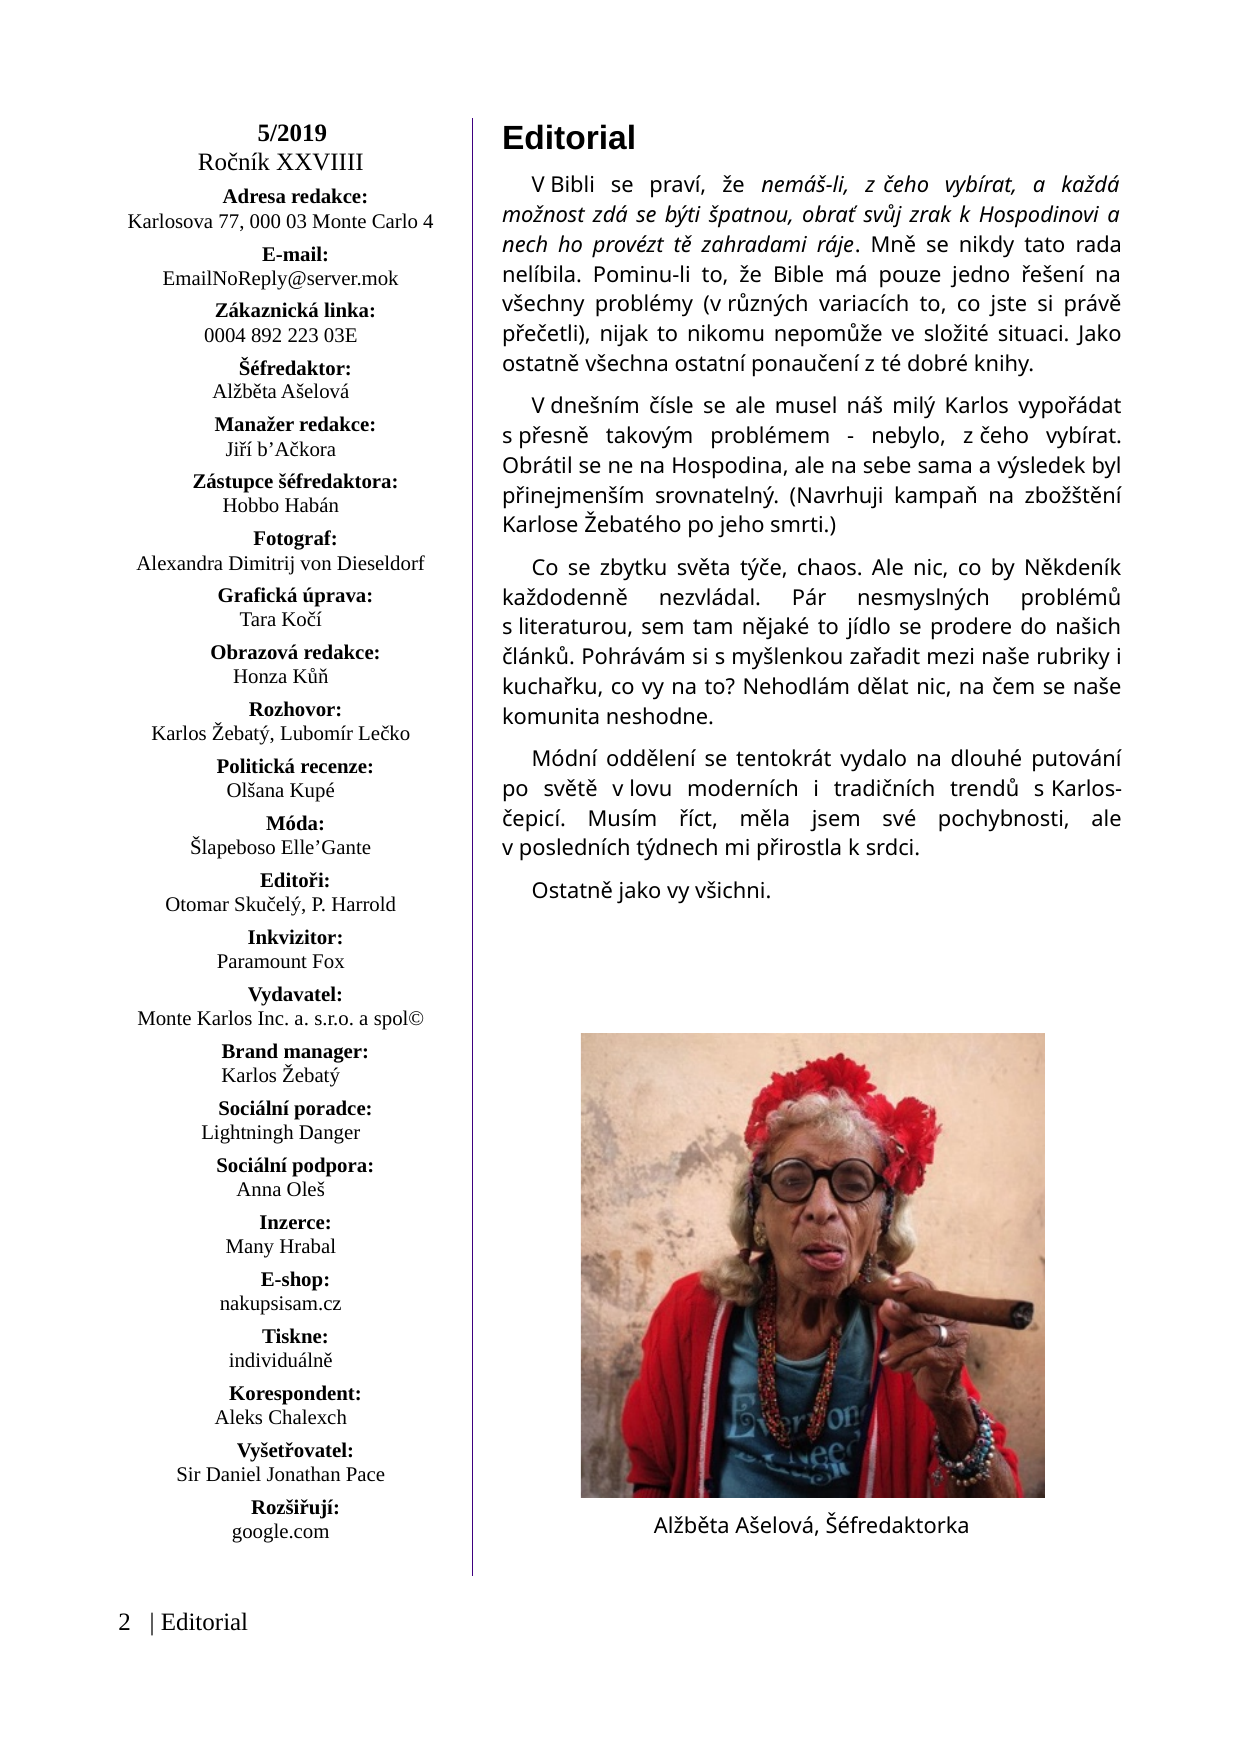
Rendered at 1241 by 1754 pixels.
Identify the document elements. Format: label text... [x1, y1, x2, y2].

text V dnešním čísle se ale musel náš milý Karlos vypořádat s přesně takovým problémem - nebylo, z čeho vybírat. Obrátil se ne na Hospodina, ale na sebe sama a výsledek byl přinejmenším srovnatelný. (Navrhuji kampaň na zbožštění Karlose Žebatého po jeho smrti.) [502, 390, 1122, 539]
text Šéfredaktor: Alžběta Ašelová [118, 355, 443, 403]
subtitle Editorial [502, 118, 1122, 157]
text Fotograf: Alexandra Dimitrij von Dieseldorf [118, 526, 443, 574]
text Sociální podpora: Anna Oleš [118, 1153, 443, 1201]
text V Bibli se praví, že nemáš-li, z čeho vybírat, a každá možnost zdá se býti špatnou, obrať svůj zrak k Hospodinovi a nech ho provézt tě zahradami ráje. Mně se nikdy tato rada nelíbila. Pominu-li to, že Bible má pouze jedno řešení na všechny problémy (v různých variacích to, co jste si právě přečetli), nijak to nikomu nepomůže ve složité situaci. Jako ostatně všechna ostatní ponaučení z té dobré knihy. [502, 169, 1122, 378]
text Obrazová redakce: Honza Kůň [118, 640, 443, 688]
picture [580, 1033, 1045, 1498]
text Rozhovor: Karlos Žebatý, Lubomír Lečko [118, 697, 443, 745]
text Rozšiřují: google.com [118, 1495, 443, 1543]
text E-mail: EmailNoReply@server.mok [118, 241, 443, 289]
text Móda: Šlapeboso Elle’Gante [118, 811, 443, 859]
text Vyšetřovatel: Sir Daniel Jonathan Pace [118, 1438, 443, 1486]
text Ostatně jako vy všichni. [502, 874, 1122, 904]
text Editoři: Otomar Skučelý, P. Harrold [118, 868, 443, 916]
text Brand manager: Karlos Žebatý [118, 1039, 443, 1087]
text Adresa redakce: Karlosova 77, 000 03 Monte Carlo 4 [118, 184, 443, 233]
text Co se zbytku světa týče, chaos. Ale nic, co by Někdeník každodenně nezvládal. Pár nesmyslných problémů s literaturou, sem tam nějaké to jídlo se prodere do našich článků. Pohrávám si s myšlenkou zařadit mezi naše rubriky i kuchařku, co vy na to? Nehodlám dělat nic, na čem se naše komunita neshodne. [502, 552, 1122, 730]
text Manažer redakce: Jiří b’Ačkora [118, 412, 443, 461]
text Zákaznická linka: 0004 892 223 03E [118, 298, 443, 347]
text Korespondent: Aleks Chalexch [118, 1381, 443, 1429]
text Vydavatel: Monte Karlos Inc. a. s.r.o. a spol© [118, 982, 443, 1030]
text Tiskne: individuálně [118, 1324, 443, 1372]
text Inzerce: Many Hrabal [118, 1210, 443, 1258]
text Zástupce šéfredaktora: Hobbo Habán [118, 469, 443, 517]
text Módní oddělení se tentokrát vydalo na dlouhé putování po světě v lovu moderních i tradičních trendů s Karlos-čepicí. Musím říct, měla jsem své pochybnosti, ale v posledních týdnech mi přirostla k srdci. [502, 743, 1122, 862]
text Sociální poradce: Lightningh Danger [118, 1096, 443, 1144]
text Politická recenze: Olšana Kupé [118, 754, 443, 802]
text Grafická úprava: Tara Kočí [118, 583, 443, 631]
text 5/2019 Ročník XXVIIII [118, 118, 443, 176]
text Inkvizitor: Paramount Fox [118, 925, 443, 973]
text E-shop: nakupsisam.cz [118, 1267, 443, 1315]
